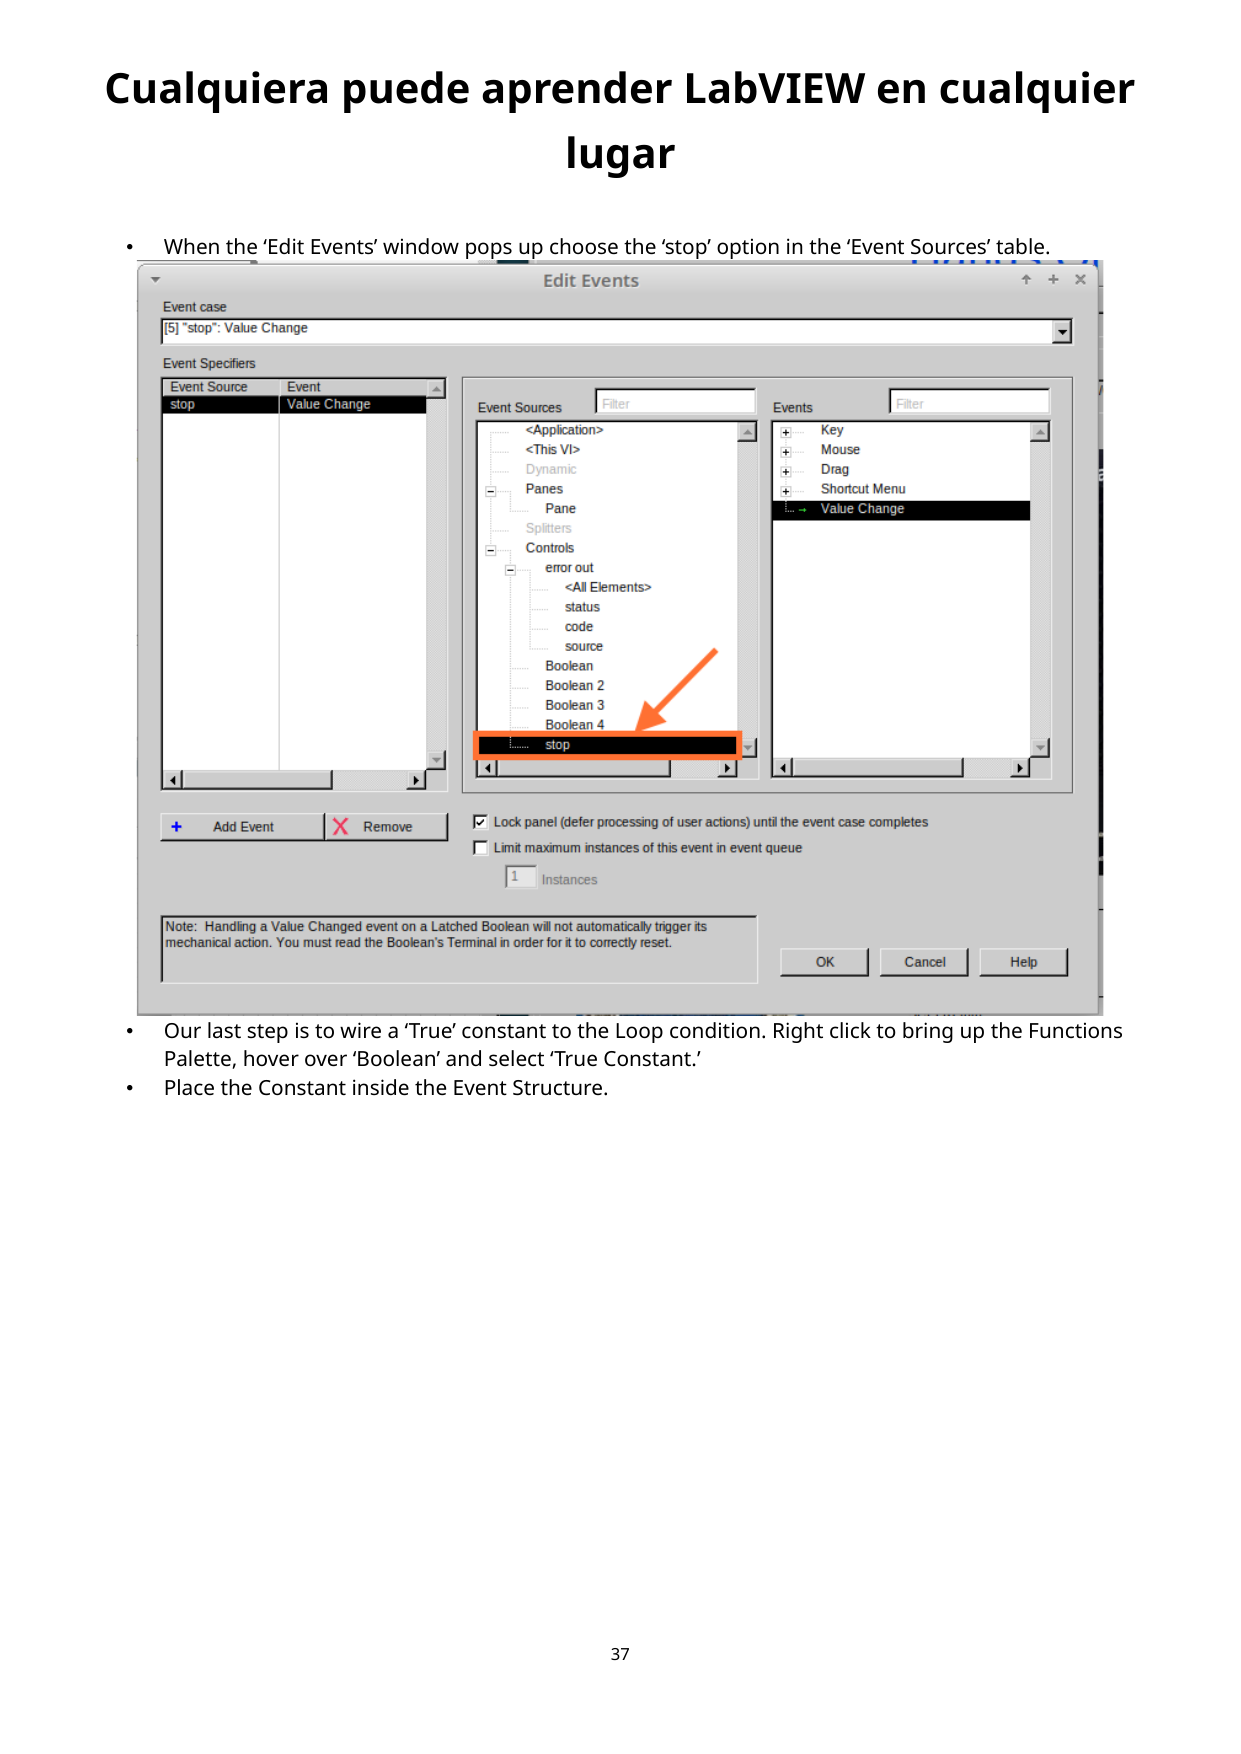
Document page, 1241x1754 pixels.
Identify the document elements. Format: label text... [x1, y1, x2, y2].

list Place the Constant inside the Event Structure. [126, 1073, 1152, 1101]
picture [136, 260, 1104, 1016]
list Our last step is to wire a ‘True’ constant to the Loop condition. Right click to bring up the Functions Palette, hover over ‘Boolean’ and select ‘True Constant.’ [126, 261, 1152, 1073]
list When the ‘Edit Events’ window pops up choose the ‘stop’ option in the ‘Event Sources’ table. [126, 232, 1152, 261]
